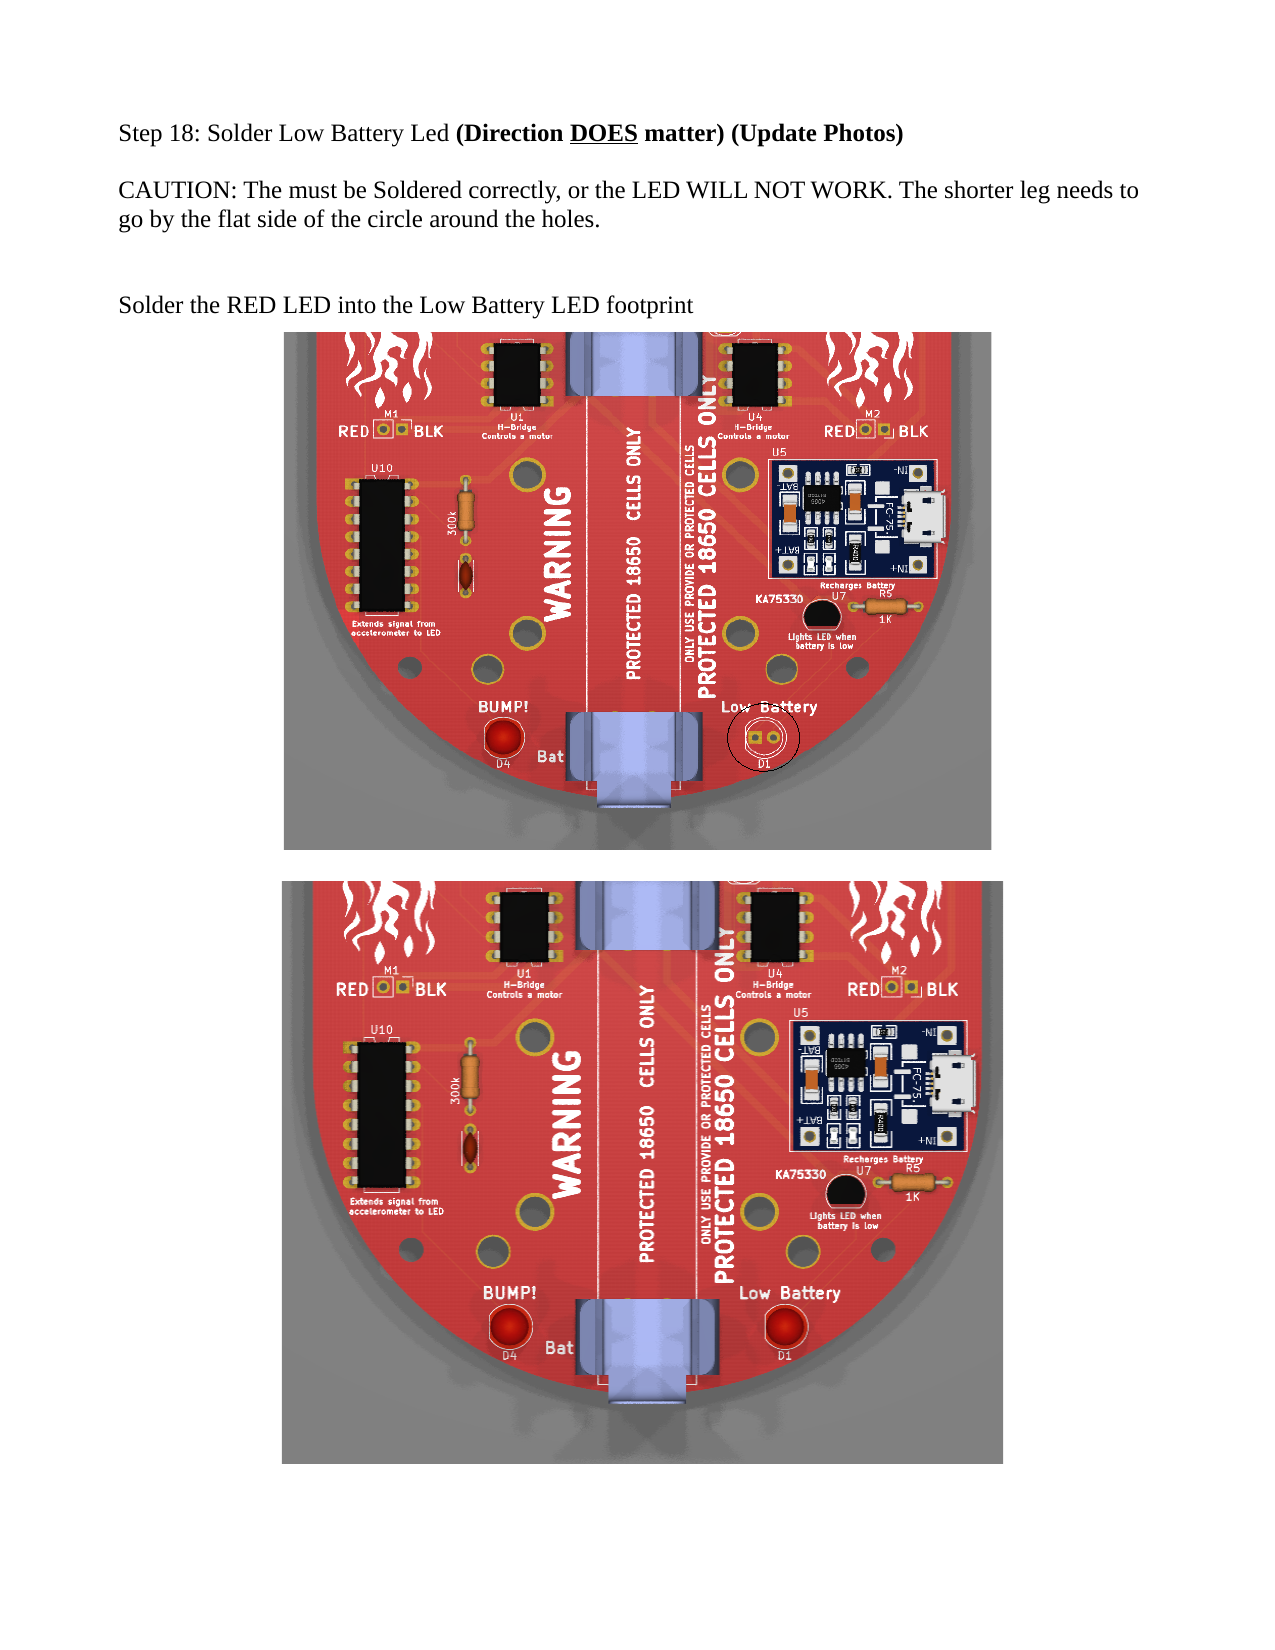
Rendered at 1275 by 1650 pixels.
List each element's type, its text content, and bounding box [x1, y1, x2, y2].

text Step 18: Solder Low Battery Led (Direction DOES matter) (Update Photos) [118, 118, 1157, 147]
picture [283, 332, 992, 850]
text Solder the RED LED into the Low Battery LED footprint [118, 291, 1157, 319]
text CAUTION: The must be Soldered correctly, or the LED WILL NOT WORK. The shorter leg needs to go by the flat side of the circle around the holes. [118, 176, 1157, 233]
picture [281, 881, 1004, 1464]
